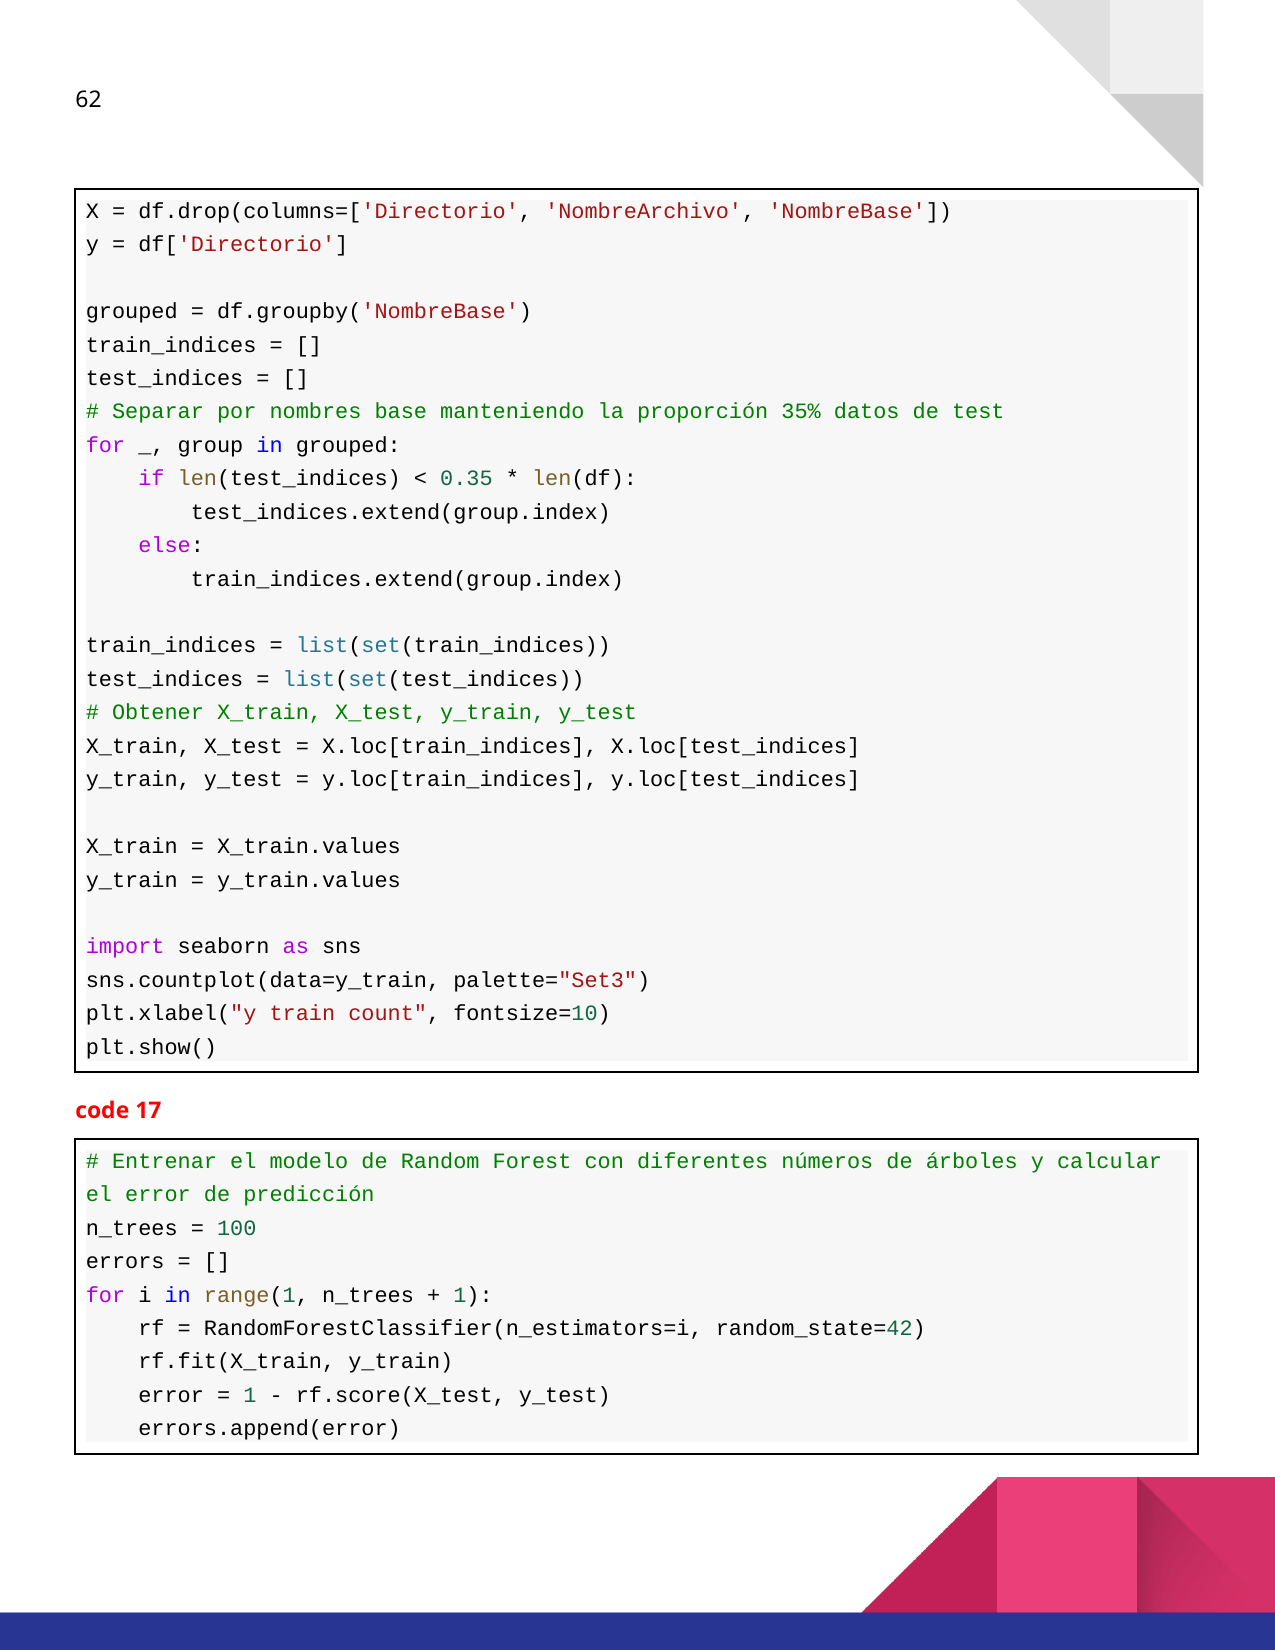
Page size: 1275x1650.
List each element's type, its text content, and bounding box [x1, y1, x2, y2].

text code 17 [75, 1094, 1198, 1125]
table_header # Entrenar el modelo de Random Forest con diferentes números de árboles y calcular el error de predicción n_trees = 100 errors = [] for i in range(1, n_trees + 1): rf = RandomForestClassifier(n_estimators=i, random_state=42) rf.fit(X_train, y_train) error = 1 - rf.score(X_test, y_test) errors.append(error) [76, 1140, 1197, 1453]
table_header X = df.drop(columns=['Directorio', 'NombreArchivo', 'NombreBase']) y = df['Directorio'] grouped = df.groupby('NombreBase') train_indices = [] test_indices = [] # Separar por nombres base manteniendo la proporción 35% datos de test for _, group in grouped: if len(test_indices) < 0.35 * len(df): test_indices.extend(group.index) else: train_indices.extend(group.index) train_indices = list(set(train_indices)) test_indices = list(set(test_indices)) # Obtener X_train, X_test, y_train, y_test X_train, X_test = X.loc[train_indices], X.loc[test_indices] y_train, y_test = y.loc[train_indices], y.loc[test_indices] X_train = X_train.values y_train = y_train.values import seaborn as sns sns.countplot(data=y_train, palette="Set3") plt.xlabel("y train count", fontsize=10) plt.show() [76, 190, 1197, 1071]
picture [1015, 0, 1204, 188]
picture [0, 1475, 1275, 1650]
